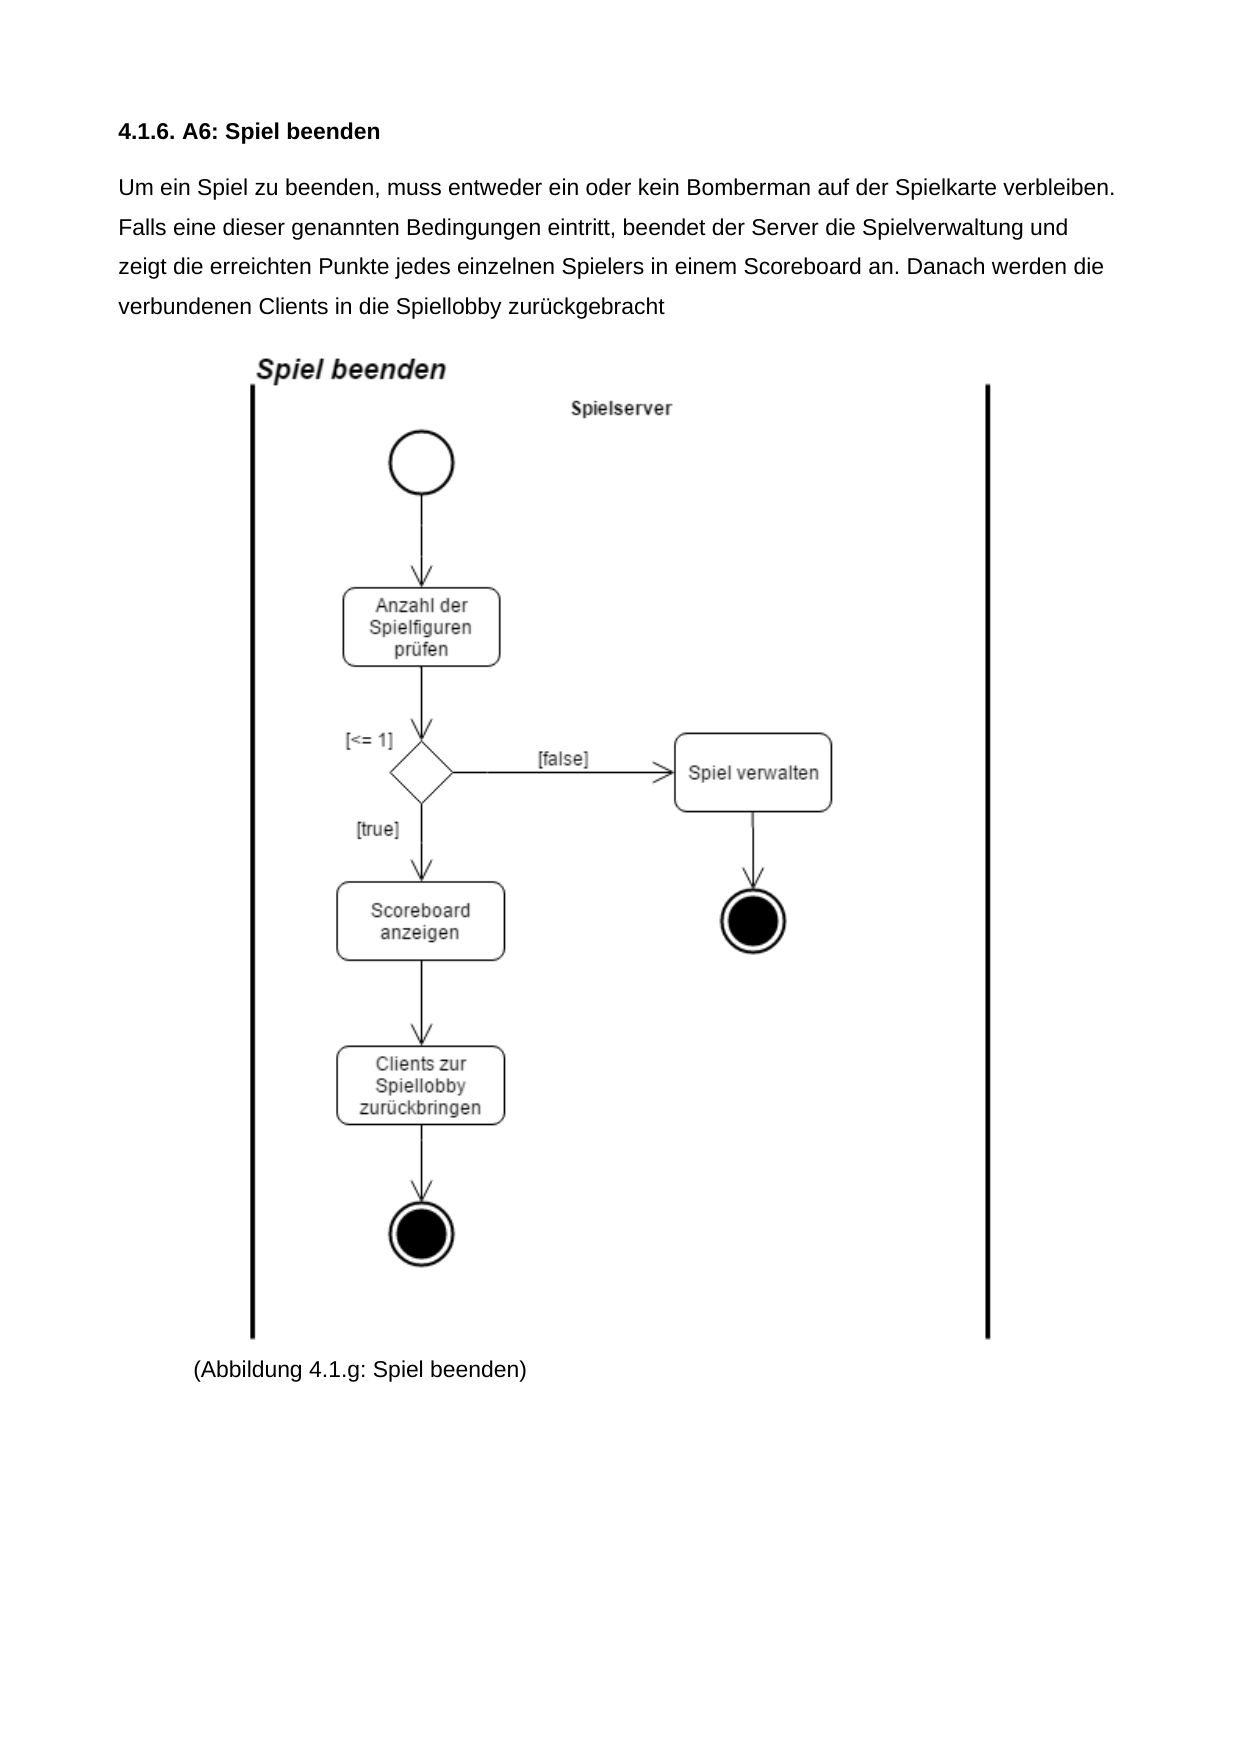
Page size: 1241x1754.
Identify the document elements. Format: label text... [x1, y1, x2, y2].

text Um ein Spiel zu beenden, muss entweder ein oder kein Bomberman auf der Spielkarte verbleiben. Falls eine dieser genannten Bedingungen eintritt, beendet der Server die Spielverwaltung und zeigt die erreichten Punkte jedes einzelnen Spielers in einem Scoreboard an. Danach werden die verbundenen Clients in die Spiellobby zurückgebracht [118, 174, 1122, 319]
text 4.1.6. A6: Spiel beenden [118, 118, 1122, 144]
text (Abbildung 4.1.g: Spiel beenden) [118, 349, 1122, 1382]
